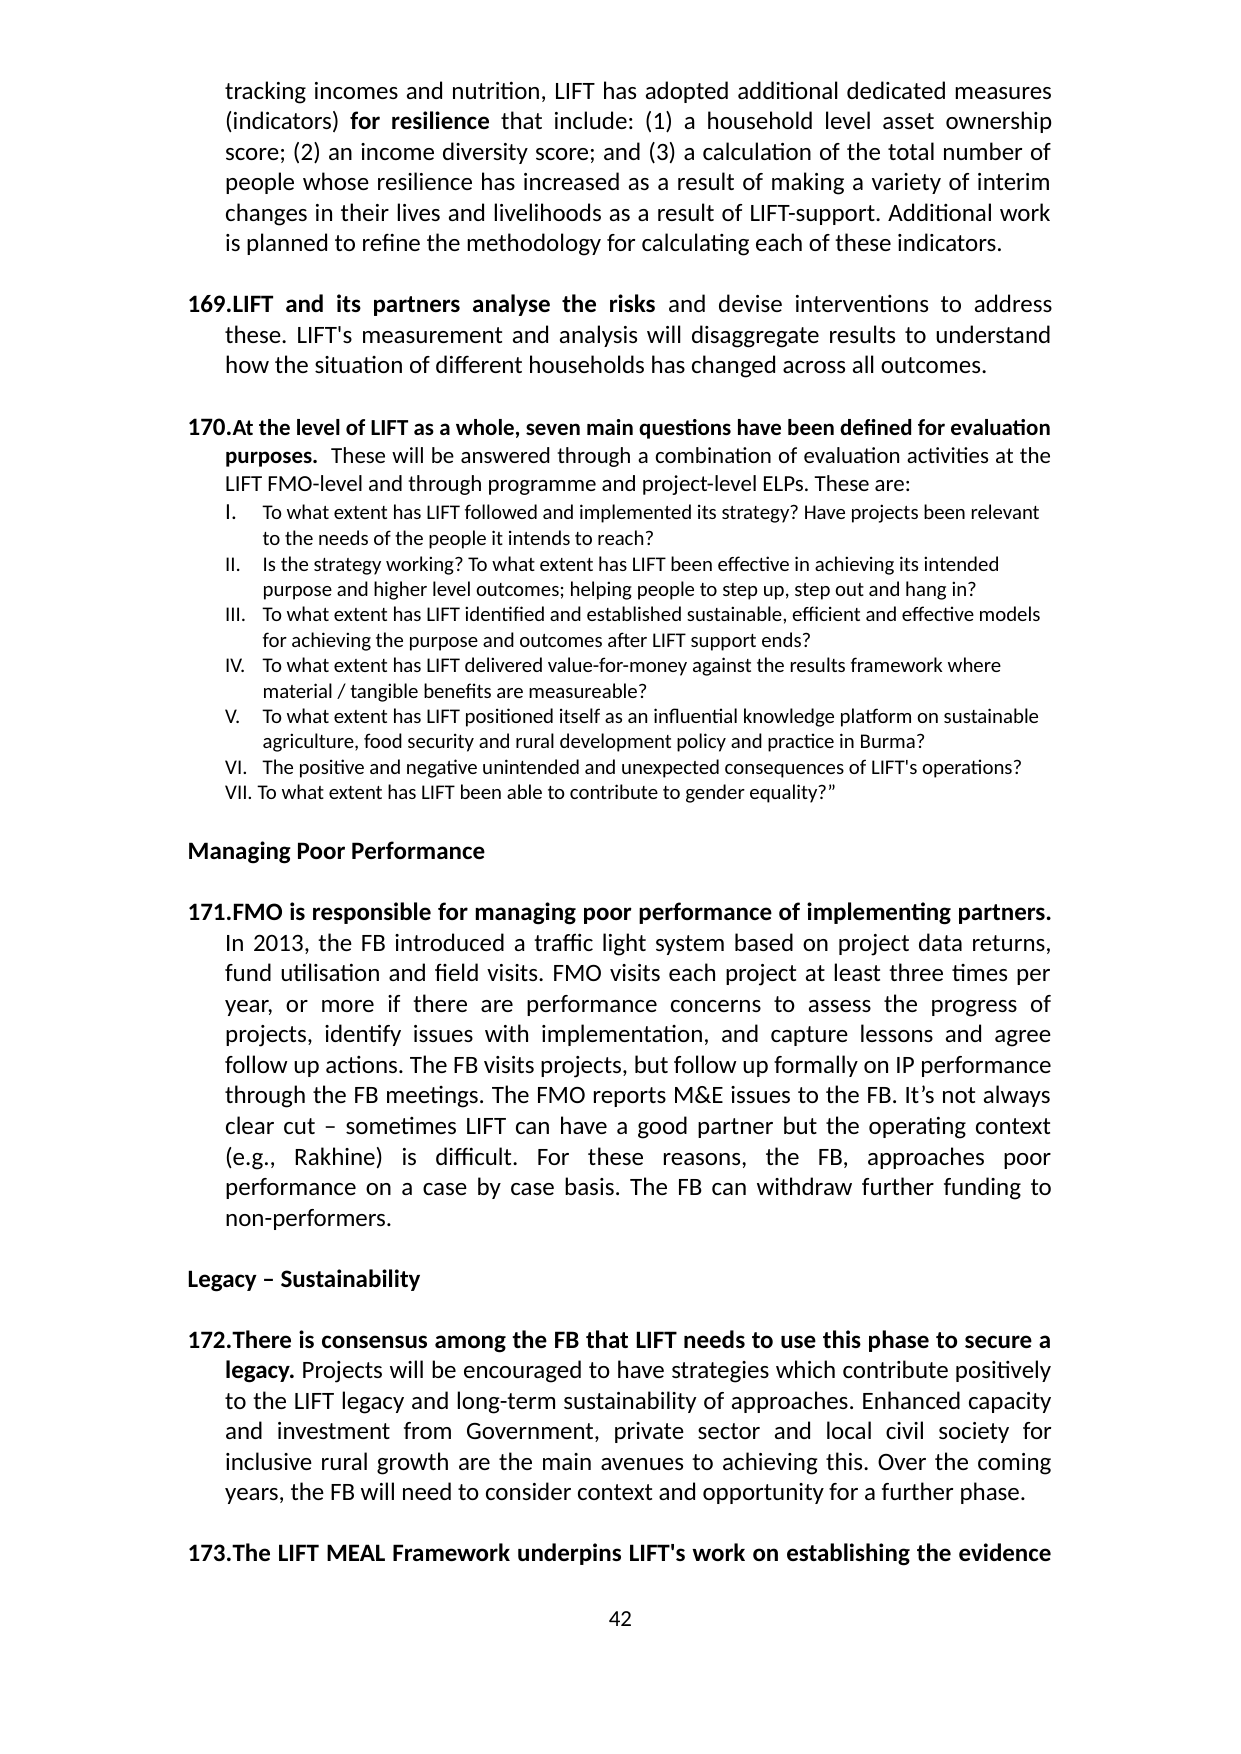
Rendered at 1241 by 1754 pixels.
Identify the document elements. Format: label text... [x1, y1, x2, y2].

text III. To what extent has LIFT identified and established sustainable, efficient and effective models for achieving the purpose and outcomes after LIFT support ends? [225, 602, 1053, 652]
text V. To what extent has LIFT positioned itself as an influential knowledge platform on sustainable agriculture, food security and rural development policy and practice in Burma? [225, 703, 1053, 754]
list FMO is responsible for managing poor performance of implementing partners. In 2013, the FB introduced a traffic light system based on project data returns, fund utilisation and field visits. FMO visits each project at least three times per year, or more if there are performance concerns to assess the progress of projects, identify issues with implementation, and capture lessons and agree follow up actions. The FB visits projects, but follow up formally on IP performance through the FB meetings. The FMO reports M&E issues to the FB. It’s not always clear cut – sometimes LIFT can have a good partner but the operating context (e.g., Rakhine) is difficult. For these reasons, the FB, approaches poor performance on a case by case basis. The FB can withdraw further funding to non-performers. [187, 896, 1053, 1232]
text VI. The positive and negative unintended and unexpected consequences of LIFT's operations? [225, 754, 1053, 779]
list LIFT and its partners analyse the risks and devise interventions to address these. LIFT's measurement and analysis will disaggregate results to understand how the situation of different households has changed across all outcomes. [187, 289, 1053, 380]
list The LIFT MEAL Framework underpins LIFT's work on establishing the evidence [187, 1537, 1053, 1568]
text VII. To what extent has LIFT been able to contribute to gender equality?” [225, 779, 1053, 805]
text II. Is the strategy working? To what extent has LIFT been effective in achieving its intended purpose and higher level outcomes; helping people to step up, step out and hang in? [225, 551, 1053, 602]
text IV. To what extent has LIFT delivered value-for-money against the results framework where material / tangible benefits are measureable? [225, 652, 1053, 703]
list At the level of LIFT as a whole, seven main questions have been defined for evaluation purposes. These will be answered through a combination of evaluation activities at the LIFT FMO-level and through programme and project-level ELPs. These are: [187, 411, 1053, 497]
text Legacy – Sustainability [187, 1263, 1053, 1293]
text I. To what extent has LIFT followed and implemented its strategy? Have projects been relevant to the needs of the people it intends to reach? [225, 497, 1053, 551]
text Managing Poor Performance [187, 835, 1053, 866]
list tracking incomes and nutrition, LIFT has adopted additional dedicated measures (indicators) for resilience that include: (1) a household level asset ownership score; (2) an income diversity score; and (3) a calculation of the total number of people whose resilience has increased as a result of making a variety of interim changes in their lives and livelihoods as a result of LIFT-support. Additional work is planned to refine the methodology for calculating each of these indicators. [187, 75, 1053, 258]
list There is consensus among the FB that LIFT needs to use this phase to secure a legacy. Projects will be encouraged to have strategies which contribute positively to the LIFT legacy and long-term sustainability of approaches. Enhanced capacity and investment from Government, private sector and local civil society for inclusive rural growth are the main avenues to achieving this. Over the coming years, the FB will need to consider context and opportunity for a further phase. [187, 1324, 1053, 1507]
